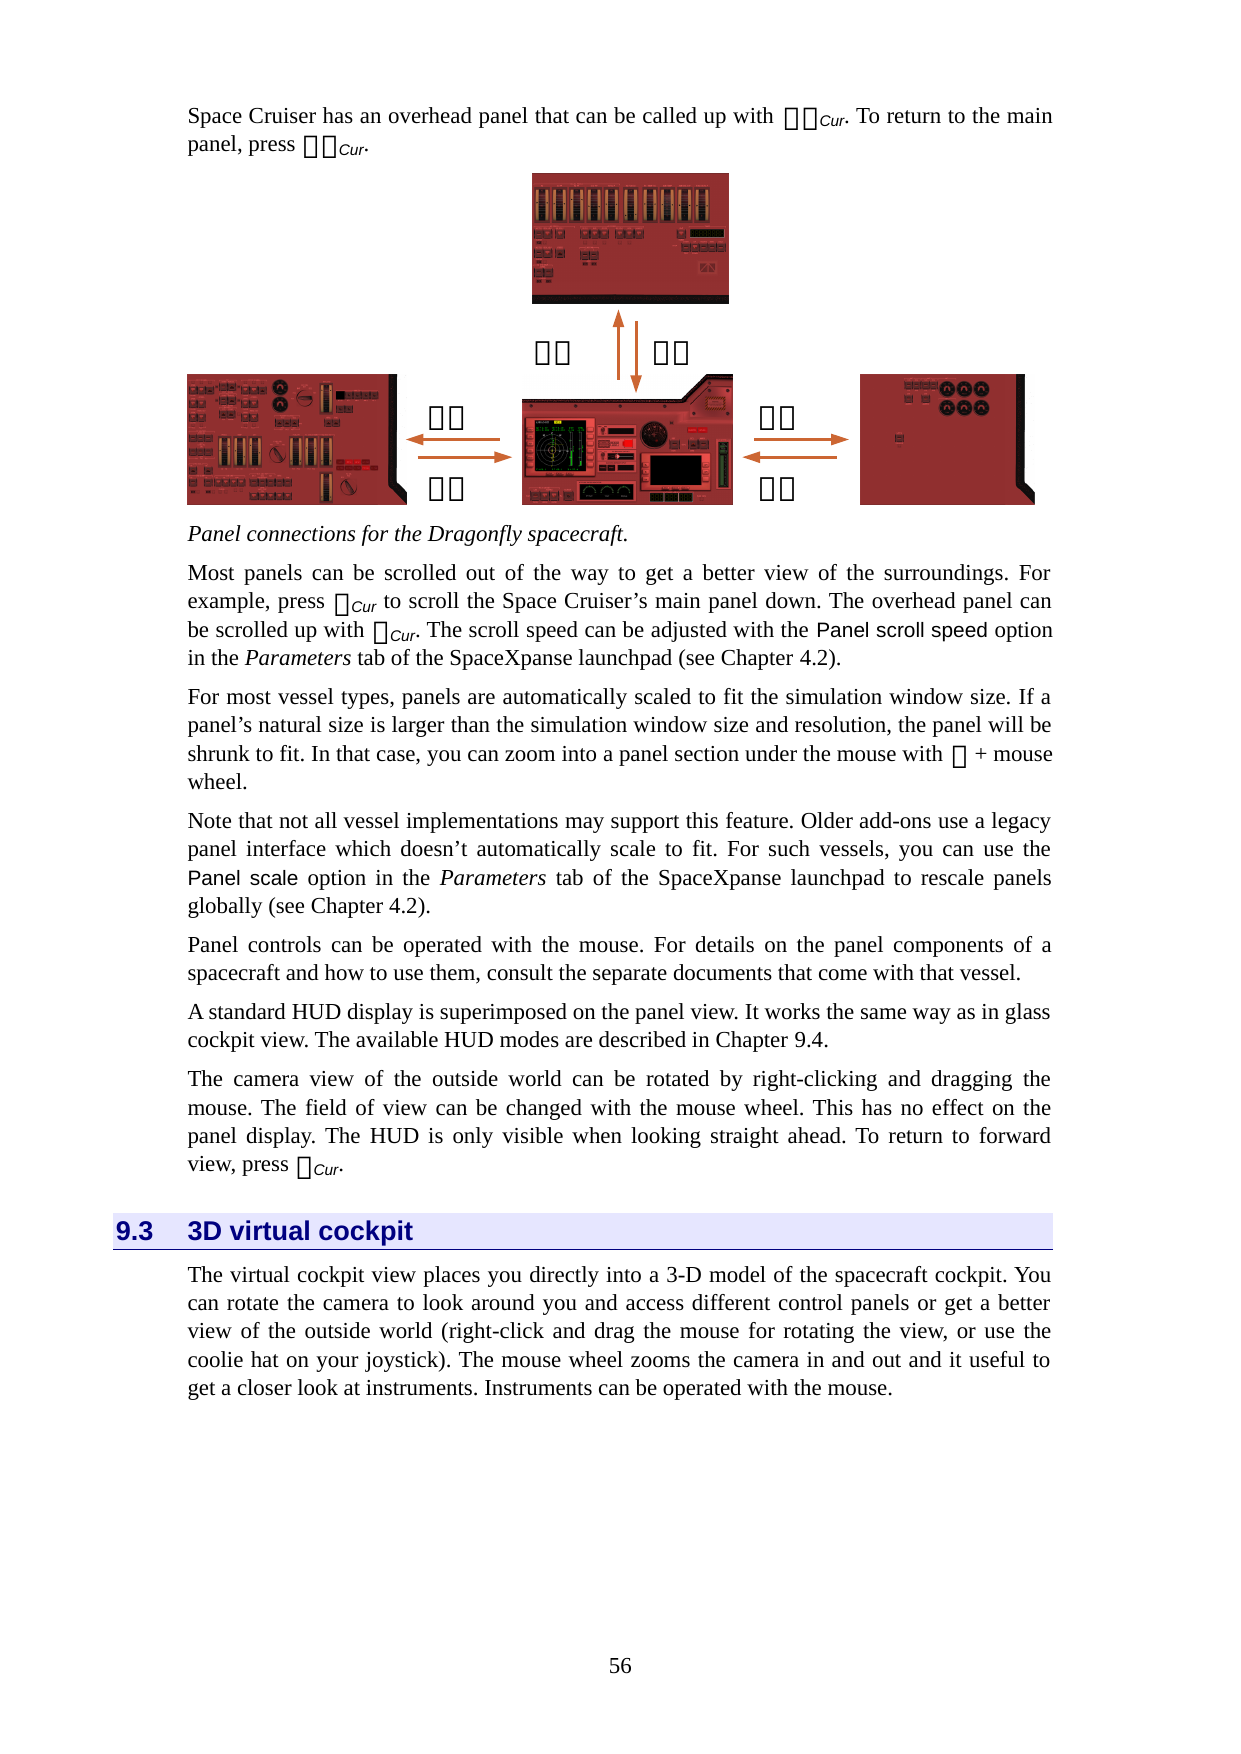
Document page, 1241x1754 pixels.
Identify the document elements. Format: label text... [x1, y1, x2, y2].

picture [187, 374, 407, 505]
text The virtual cockpit view places you directly into a 3-D model of the spacecraft cockpit. You can rotate the camera to look around you and access different control panels or get a better view of the outside world (right-click and drag the mouse for rotating the view, or use the coolie hat on your joystick). The mouse wheel zooms the camera in and out and it useful to get a closer look at instruments. Instruments can be operated with the mouse. [187, 1259, 1053, 1401]
text For most vessel types, panels are automatically scaled to fit the simulation window size. If a panel’s natural size is larger than the simulation window size and resolution, the panel will be shrunk to fit. In that case, you can zoom into a panel section under the mouse with  + mouse wheel. [187, 682, 1053, 795]
picture [522, 374, 733, 505]
text A standard HUD display is superimposed on the panel view. It works the same way as in glass cockpit view. The available HUD modes are described in Chapter 9.4. [187, 997, 1053, 1054]
picture [860, 374, 1035, 505]
subtitle 3D virtual cockpit [113, 1213, 1053, 1249]
text Panel connections for the Dragonfly spacecraft. [187, 168, 1053, 547]
picture [532, 173, 729, 304]
text Note that not all vessel implementations may support this feature. Older add-ons use a legacy panel interface which doesn’t automatically scale to fit. For such vessels, you can use the Panel scale option in the Parameters tab of the SpaceXpanse launchpad to rescale panels globally (see Chapter 4.2). [187, 806, 1053, 919]
text Most panels can be scrolled out of the way to get a better view of the surroundings. For example, press Cur to scroll the Space Cruiser’s main panel down. The overhead panel can be scrolled up with Cur. The scroll speed can be adjusted with the Panel scroll speed option in the Parameters tab of the SpaceXpanse launchpad (see Chapter 4.2). [187, 558, 1053, 671]
text On opening panel view by cycling the cockpit modes with , you are placed in front of the main panel. Neighbour panels, if present, can be accessed with Cur. For example, the Space Cruiser has an overhead panel that can be called up with Cur. To return to the main panel, press Cur. [187, 100, 1053, 157]
text The camera view of the outside world can be rotated by right-clicking and dragging the mouse. The field of view can be changed with the mouse wheel. This has no effect on the panel display. The HUD is only visible when looking straight ahead. To return to forward view, press Cur. [187, 1064, 1053, 1178]
text Panel controls can be operated with the mouse. For details on the panel components of a spacecraft and how to use them, consult the separate documents that come with that vessel. [187, 930, 1053, 986]
